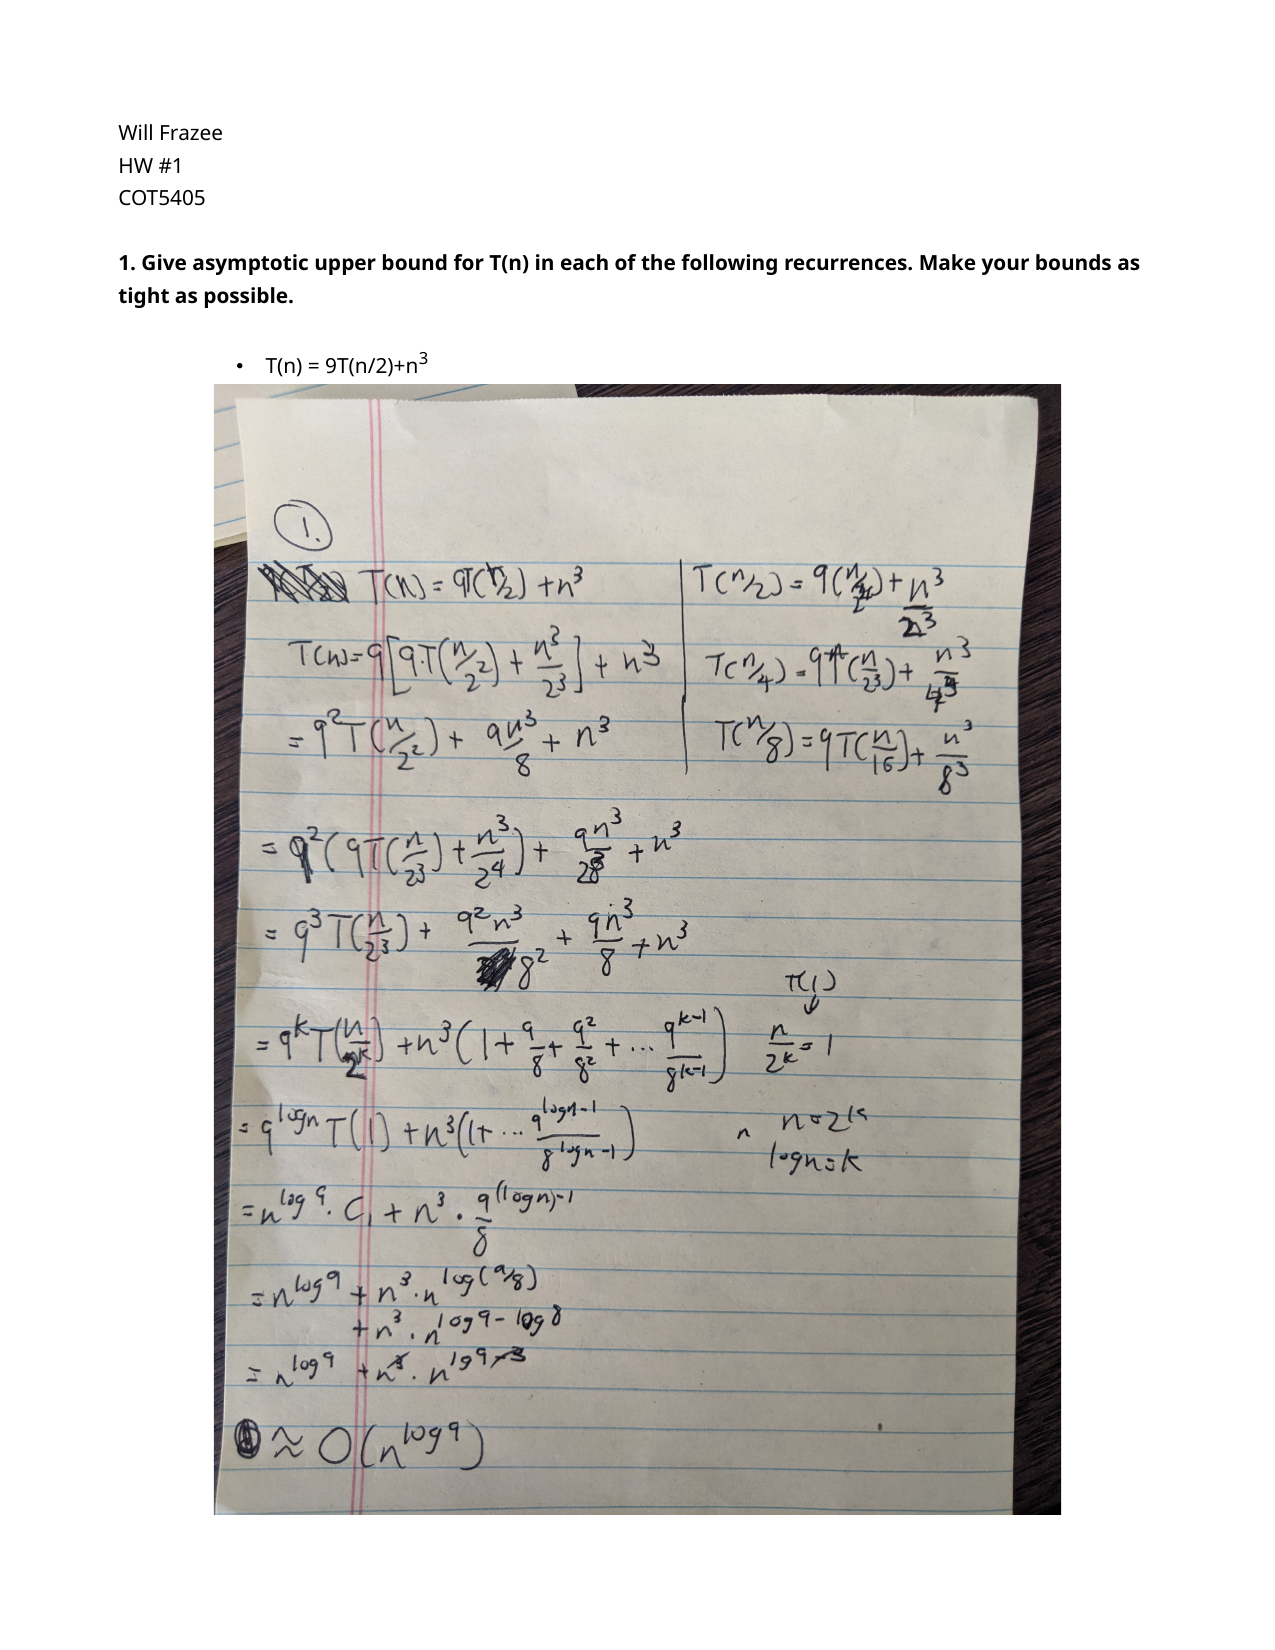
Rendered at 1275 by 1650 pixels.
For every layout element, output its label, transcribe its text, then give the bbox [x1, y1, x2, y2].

picture [213, 384, 1062, 1515]
text COT5405 1. Give asymptotic upper bound for T(n) in each of the following recurrences. Make your bounds as tight as possible. [118, 183, 1157, 309]
text Will Frazee [118, 118, 1157, 147]
text HW #1 [118, 151, 1157, 179]
list T(n) = 9T(n/2)+n3 [236, 346, 1157, 380]
